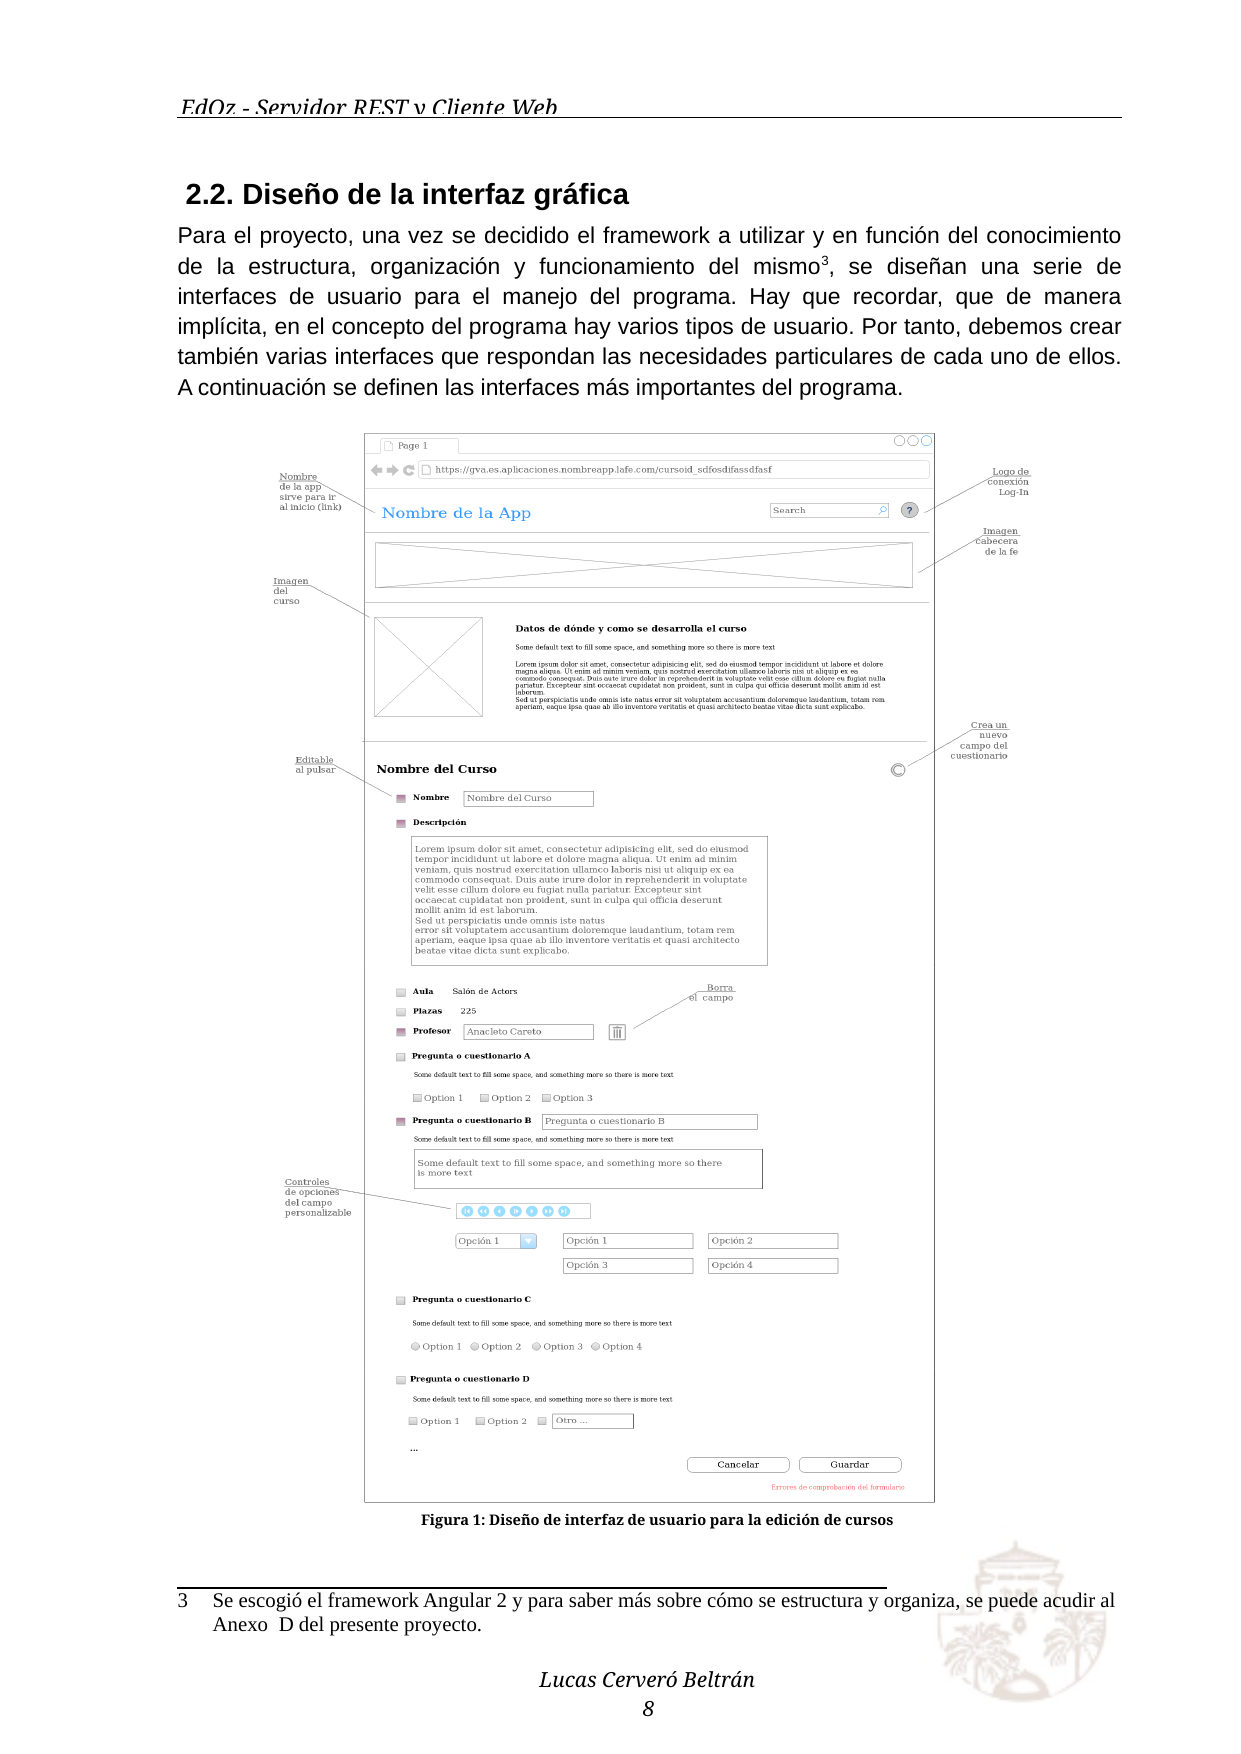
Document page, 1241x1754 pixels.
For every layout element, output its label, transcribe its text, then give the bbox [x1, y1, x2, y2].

list Para el proyecto, una vez se decidido el framework a utilizar y en función del conocimiento de la estructura, organización y funcionamiento del mismo, se diseñan una serie de interfaces de usuario para el manejo del programa. Hay que recordar, que de manera implícita, en el concepto del programa hay varios tipos de usuario. Por tanto, debemos crear también varias interfaces que respondan las necesidades particulares de cada uno de ellos. A continuación se definen las interfaces más importantes del programa. [177, 222, 1122, 400]
list Se escogió el framework Angular 2 y para saber más sobre cómo se estructura y organiza, se puede acudir al Anexo D del presente proyecto. [177, 1588, 1122, 1636]
text Figura 1: Diseño de interfaz de usuario para la edición de cursos [269, 1505, 1045, 1529]
list Diseño de la interfaz gráfica [177, 177, 1122, 211]
picture [269, 430, 1045, 1505]
